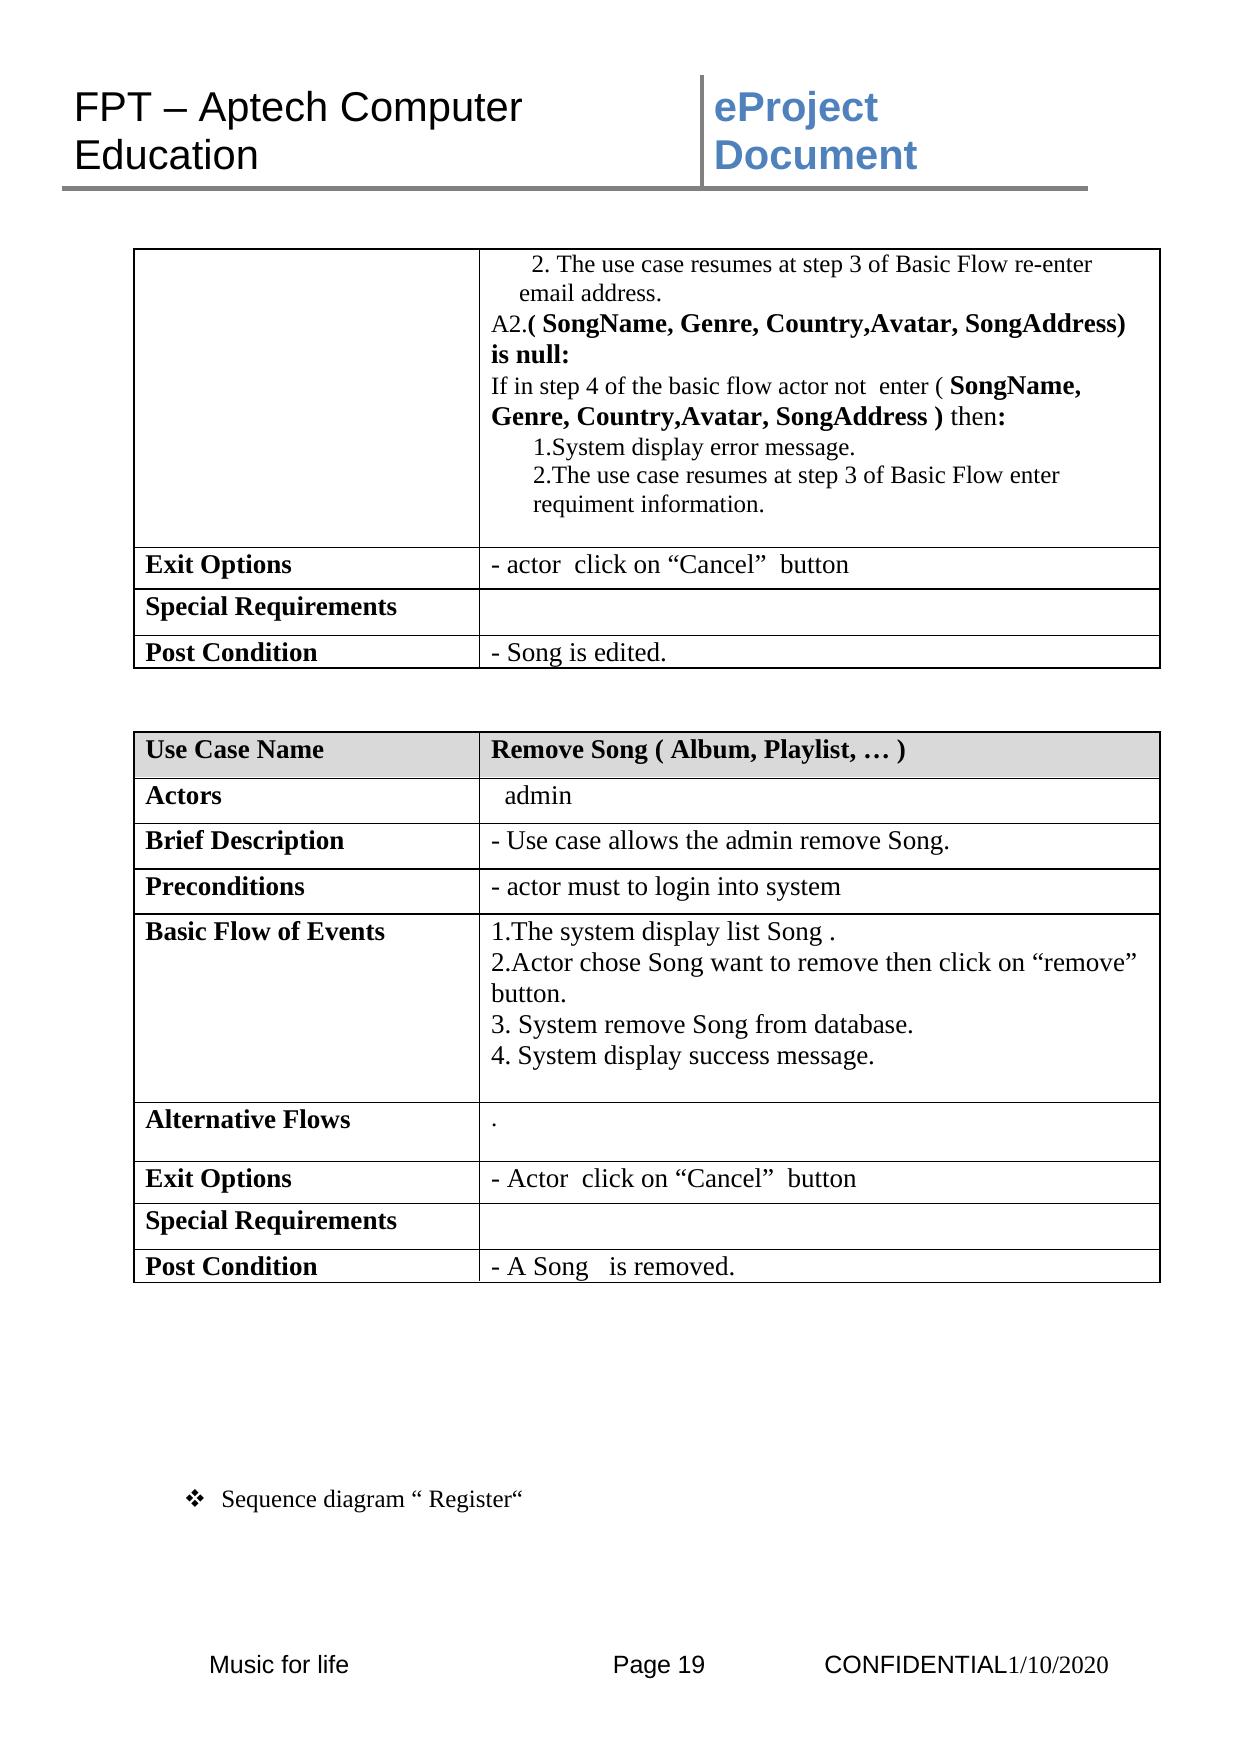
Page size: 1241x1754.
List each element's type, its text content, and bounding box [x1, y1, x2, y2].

table_cell - actor click on “Cancel” button [480, 548, 1159, 588]
table_cell Post Condition [135, 636, 479, 667]
table_cell Special Requirements [135, 590, 479, 634]
table_cell - Use case allows the admin remove Song. [480, 824, 1159, 868]
table_cell - actor must to login into system [480, 870, 1159, 913]
table_cell - Song is edited. [480, 636, 1159, 667]
table_cell - Actor click on “Cancel” button [480, 1162, 1159, 1202]
table_cell 2. The use case resumes at step 3 of Basic Flow re-enter email address. A2.( SongName, Genre, Country,Avatar, SongAddress) is null: If in step 4 of the basic flow actor not enter ( SongName, Genre, Country,Avatar, SongAddress ) then: 1.System display error message. 2.The use case resumes at step 3 of Basic Flow enter requiment information. [480, 250, 1159, 547]
table_cell Actors [135, 779, 479, 823]
table_cell Exit Options [135, 548, 479, 588]
table_cell . [480, 1103, 1159, 1161]
table_header Use Case Name [135, 733, 479, 777]
table_cell Exit Options [135, 1162, 479, 1202]
table_cell [480, 1204, 1159, 1249]
table_cell Basic Flow of Events [135, 915, 479, 1102]
table_cell Post Condition [135, 1250, 479, 1281]
table_cell 1.The system display list Song . 2.Actor chose Song want to remove then click on “remove” button. 3. System remove Song from database. 4. System display success message. [480, 915, 1159, 1102]
table_cell Preconditions [135, 870, 479, 913]
table_cell [135, 250, 479, 547]
table_cell Alternative Flows [135, 1103, 479, 1161]
table_cell [480, 590, 1159, 634]
table_cell - A Song is removed. [480, 1250, 1159, 1281]
table_header Remove Song ( Album, Playlist, … ) [480, 733, 1159, 777]
table_cell Brief Description [135, 824, 479, 868]
list Sequence diagram “ Register“ [183, 1484, 1172, 1513]
table_cell admin [480, 779, 1159, 823]
table_cell Special Requirements [135, 1204, 479, 1249]
